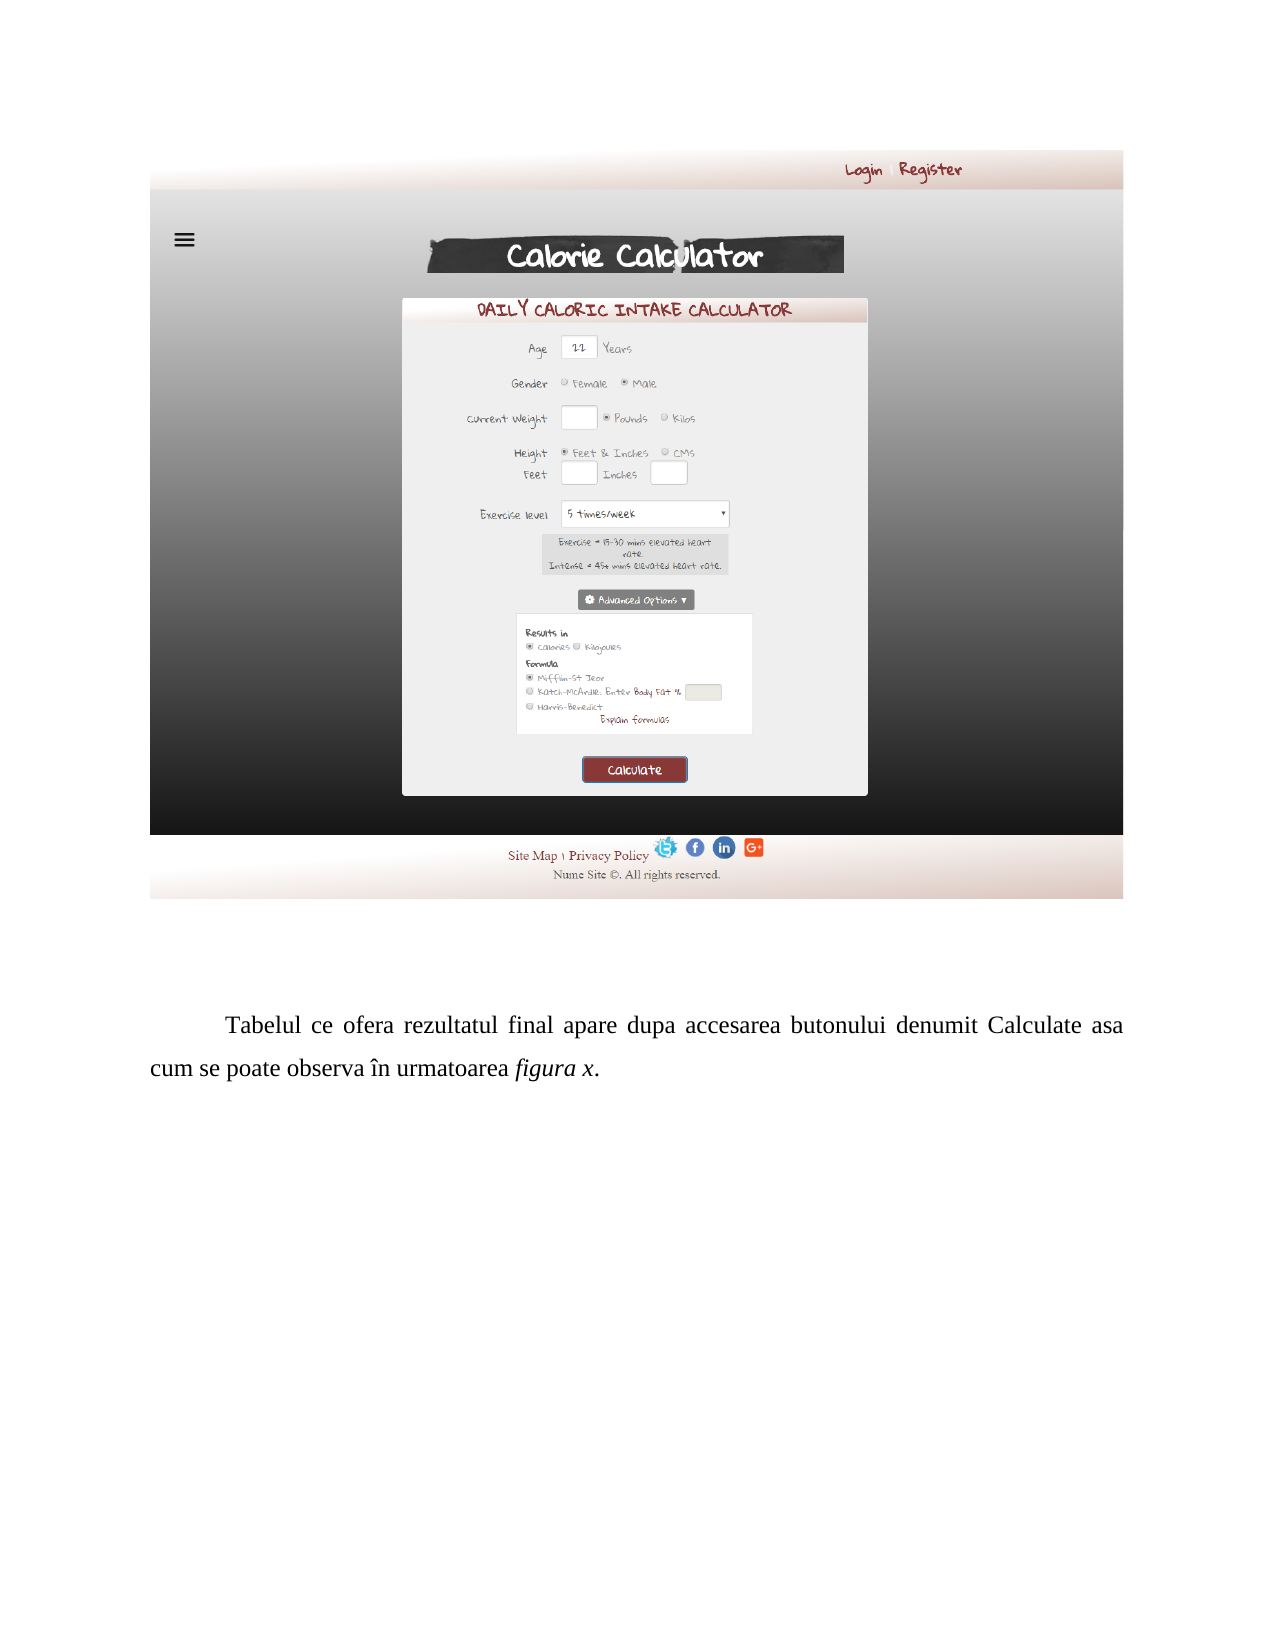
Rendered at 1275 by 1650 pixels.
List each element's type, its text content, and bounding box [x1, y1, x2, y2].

picture [150, 150, 1124, 899]
text Tabelul ce ofera rezultatul final apare dupa accesarea butonului denumit Calculate asa cum se poate observa în urmatoarea figura x. [150, 1010, 1125, 1082]
